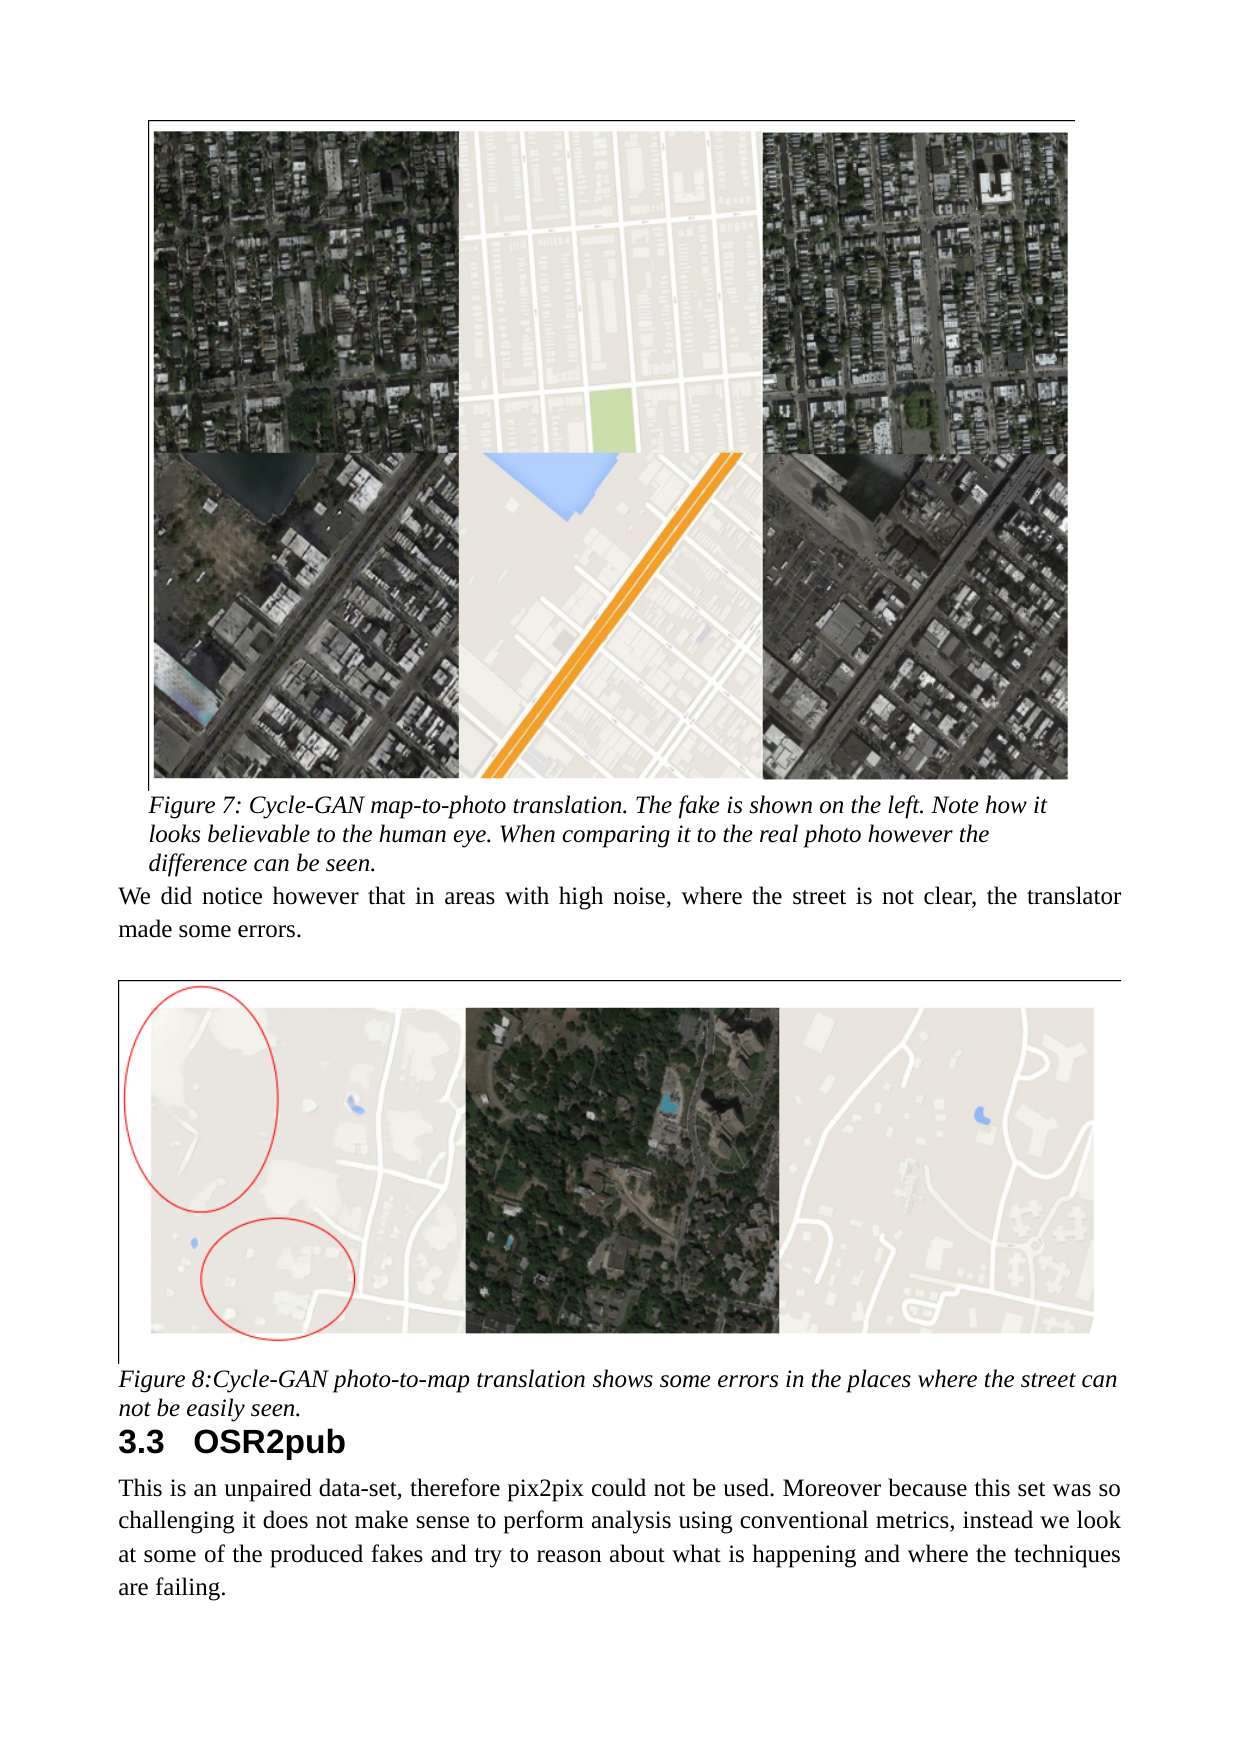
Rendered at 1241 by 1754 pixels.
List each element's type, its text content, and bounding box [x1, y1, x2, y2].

picture [118, 980, 1121, 1364]
text This is an unpaired data-set, therefore pix2pix could not be used. Moreover because this set was so challenging it does not make sense to perform analysis using conventional metrics, instead we look at some of the produced fakes and try to reason about what is happening and where the techniques are failing. [118, 1473, 1122, 1600]
subtitle OSR2pub [118, 982, 1122, 1460]
picture [148, 120, 1075, 791]
text We did notice however that in areas with high noise, where the street is not clear, the translator made some errors. [118, 118, 1122, 943]
text Figure 7: Cycle-GAN map-to-photo translation. The fake is shown on the left. Note how it looks believable to the human eye. When comparing it to the real photo however the difference can be seen. [148, 791, 1075, 877]
text Figure 8:Cycle-GAN photo-to-map translation shows some errors in the places where the street can not be easily seen. [118, 1364, 1120, 1421]
